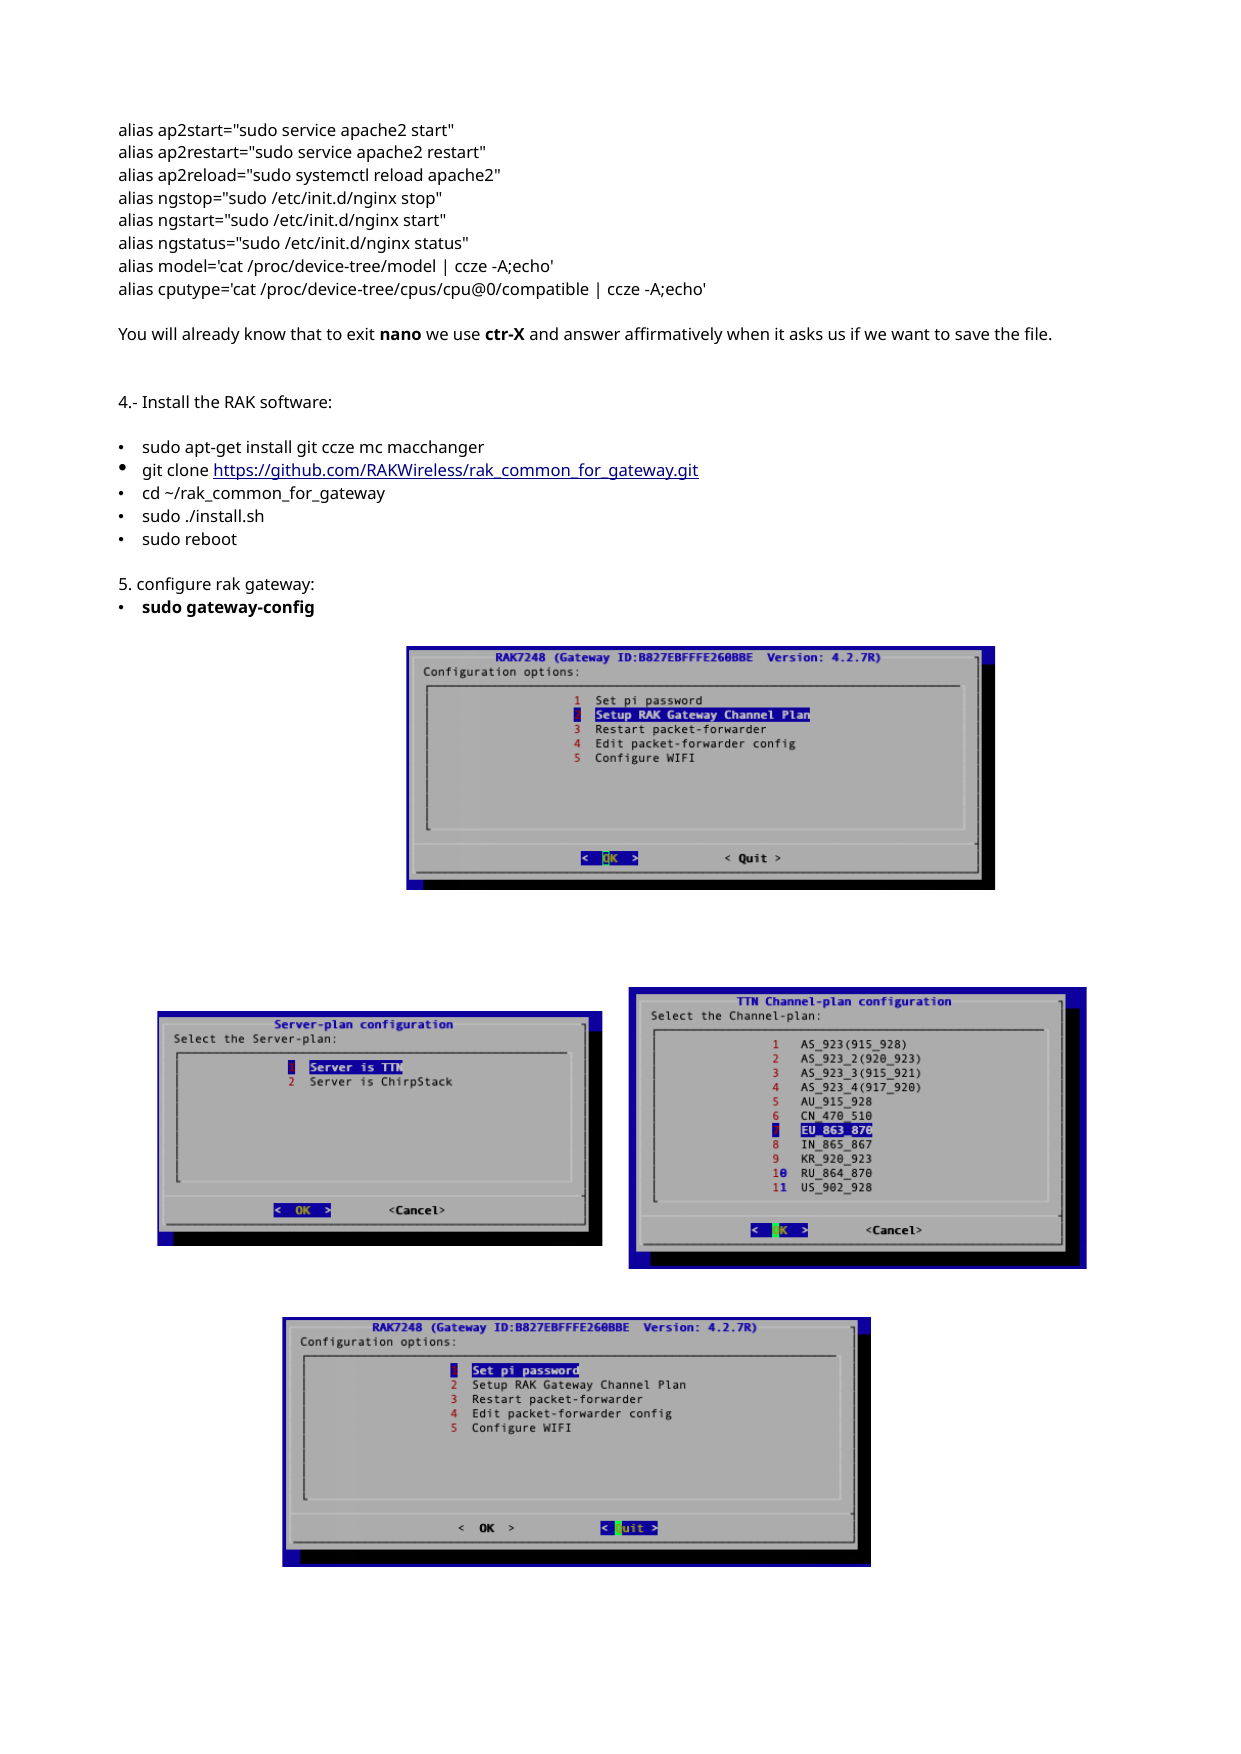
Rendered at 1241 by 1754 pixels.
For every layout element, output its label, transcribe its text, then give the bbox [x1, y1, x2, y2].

list sudo gateway-config [118, 596, 1122, 618]
text alias ap2start="sudo service apache2 start" [118, 118, 1122, 141]
text 5. configure rak gateway: [118, 573, 1122, 596]
text alias ngstop="sudo /etc/init.d/nginx stop" [118, 186, 1122, 209]
text alias model='cat /proc/device-tree/model | ccze -A;echo' [118, 254, 1122, 277]
list sudo ./install.sh [118, 505, 1122, 527]
text alias cputype='cat /proc/device-tree/cpus/cpu@0/compatible | ccze -A;echo' [118, 277, 1122, 300]
list sudo reboot [118, 527, 1122, 550]
text alias ngstatus="sudo /etc/init.d/nginx status" [118, 232, 1122, 254]
list git clone https://github.com/RAKWireless/rak_common_for_gateway.git [118, 459, 1122, 482]
list cd ~/rak_common_for_gateway [118, 482, 1122, 505]
picture [282, 1317, 871, 1567]
text 4.- Install the RAK software: [118, 391, 1122, 413]
picture [406, 646, 996, 890]
text alias ap2restart="sudo service apache2 restart" [118, 141, 1122, 163]
picture [157, 1011, 603, 1246]
text You will already know that to exit nano we use ctr-X and answer affirmatively when it asks us if we want to save the file. [118, 322, 1122, 345]
text alias ap2reload="sudo systemctl reload apache2" [118, 163, 1122, 186]
text alias ngstart="sudo /etc/init.d/nginx start" [118, 209, 1122, 232]
picture [628, 987, 1087, 1269]
list sudo apt-get install git ccze mc macchanger [118, 436, 1122, 459]
